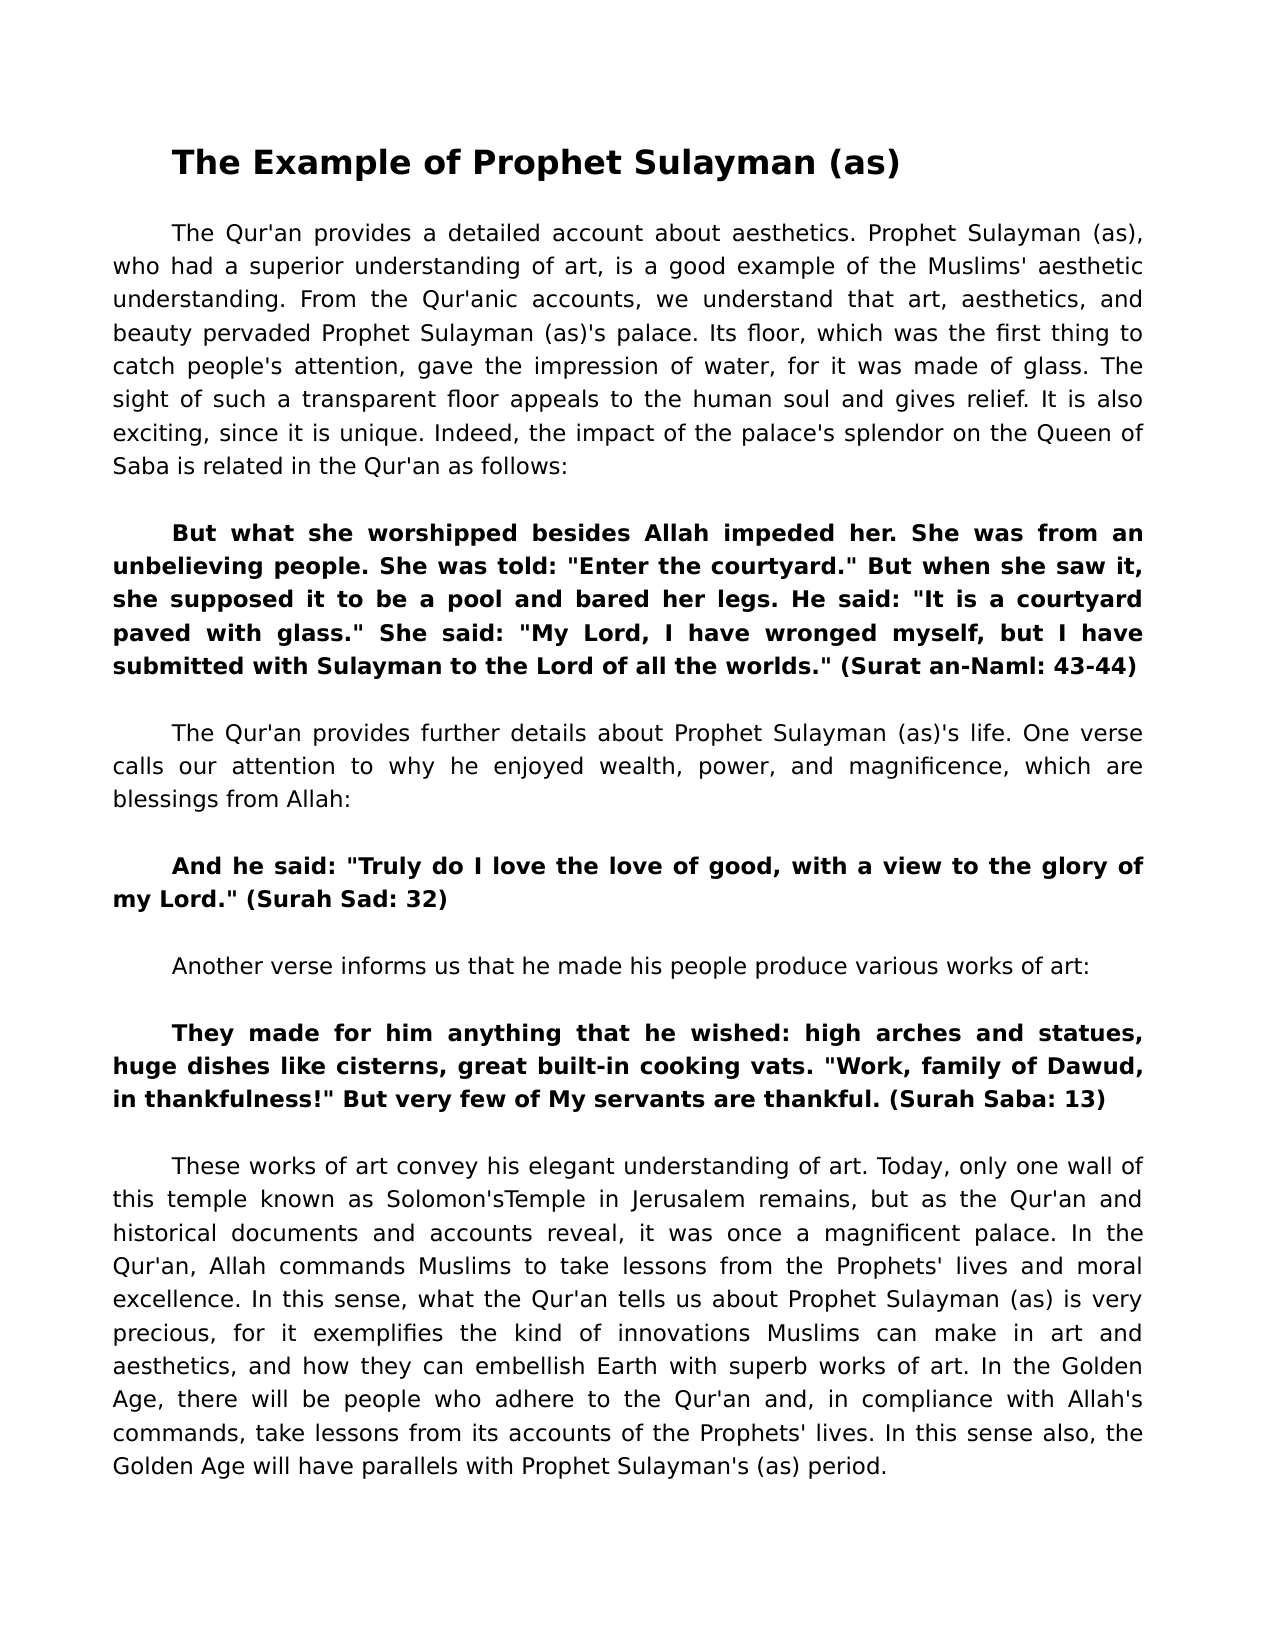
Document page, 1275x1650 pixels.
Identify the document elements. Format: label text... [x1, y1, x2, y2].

text These works of art convey his elegant understanding of art. Today, only one wall of this temple known as Solomon'sTemple in Jerusalem remains, but as the Qur'an and historical documents and accounts reveal, it was once a magnificent palace. In the Qur'an, Allah commands Muslims to take lessons from the Prophets' lives and moral excellence. In this sense, what the Qur'an tells us about Prophet Sulayman (as) is very precious, for it exemplifies the kind of innovations Muslims can make in art and aesthetics, and how they can embellish Earth with superb works of art. In the Golden Age, there will be people who adhere to the Qur'an and, in compliance with Allah's commands, take lessons from its accounts of the Prophets' lives. In this sense also, the Golden Age will have parallels with Prophet Sulayman's (as) period. [112, 1148, 1145, 1481]
text Another verse informs us that he made his people produce various works of art: [112, 948, 1145, 981]
text The Example of Prophet Sulayman (as) [112, 148, 1145, 181]
text The Qur'an provides a detailed account about aesthetics. Prophet Sulayman (as), who had a superior understanding of art, is a good example of the Muslims' aesthetic understanding. From the Qur'anic accounts, we understand that art, aesthetics, and beauty pervaded Prophet Sulayman (as)'s palace. Its floor, which was the first thing to catch people's attention, gave the impression of water, for it was made of glass. The sight of such a transparent floor appeals to the human soul and gives relief. It is also exciting, since it is unique. Indeed, the impact of the palace's splendor on the Queen of Saba is related in the Qur'an as follows: [112, 214, 1145, 481]
text They made for him anything that he wished: high arches and statues, huge dishes like cisterns, great built-in cooking vats. "Work, family of Dawud, in thankfulness!" But very few of My servants are thankful. (Surah Saba: 13) [112, 1014, 1145, 1114]
text But what she worshipped besides Allah impeded her. She was from an unbelieving people. She was told: "Enter the courtyard." But when she saw it, she supposed it to be a pool and bared her legs. He said: "It is a courtyard paved with glass." She said: "My Lord, I have wronged myself, but I have submitted with Sulayman to the Lord of all the worlds." (Surat an-Naml: 43-44) [112, 514, 1145, 681]
text And he said: "Truly do I love the love of good, with a view to the glory of my Lord." (Surah Sad: 32) [112, 848, 1145, 914]
text The Qur'an provides further details about Prophet Sulayman (as)'s life. One verse calls our attention to why he enjoyed wealth, power, and magnificence, which are blessings from Allah: [112, 714, 1145, 814]
